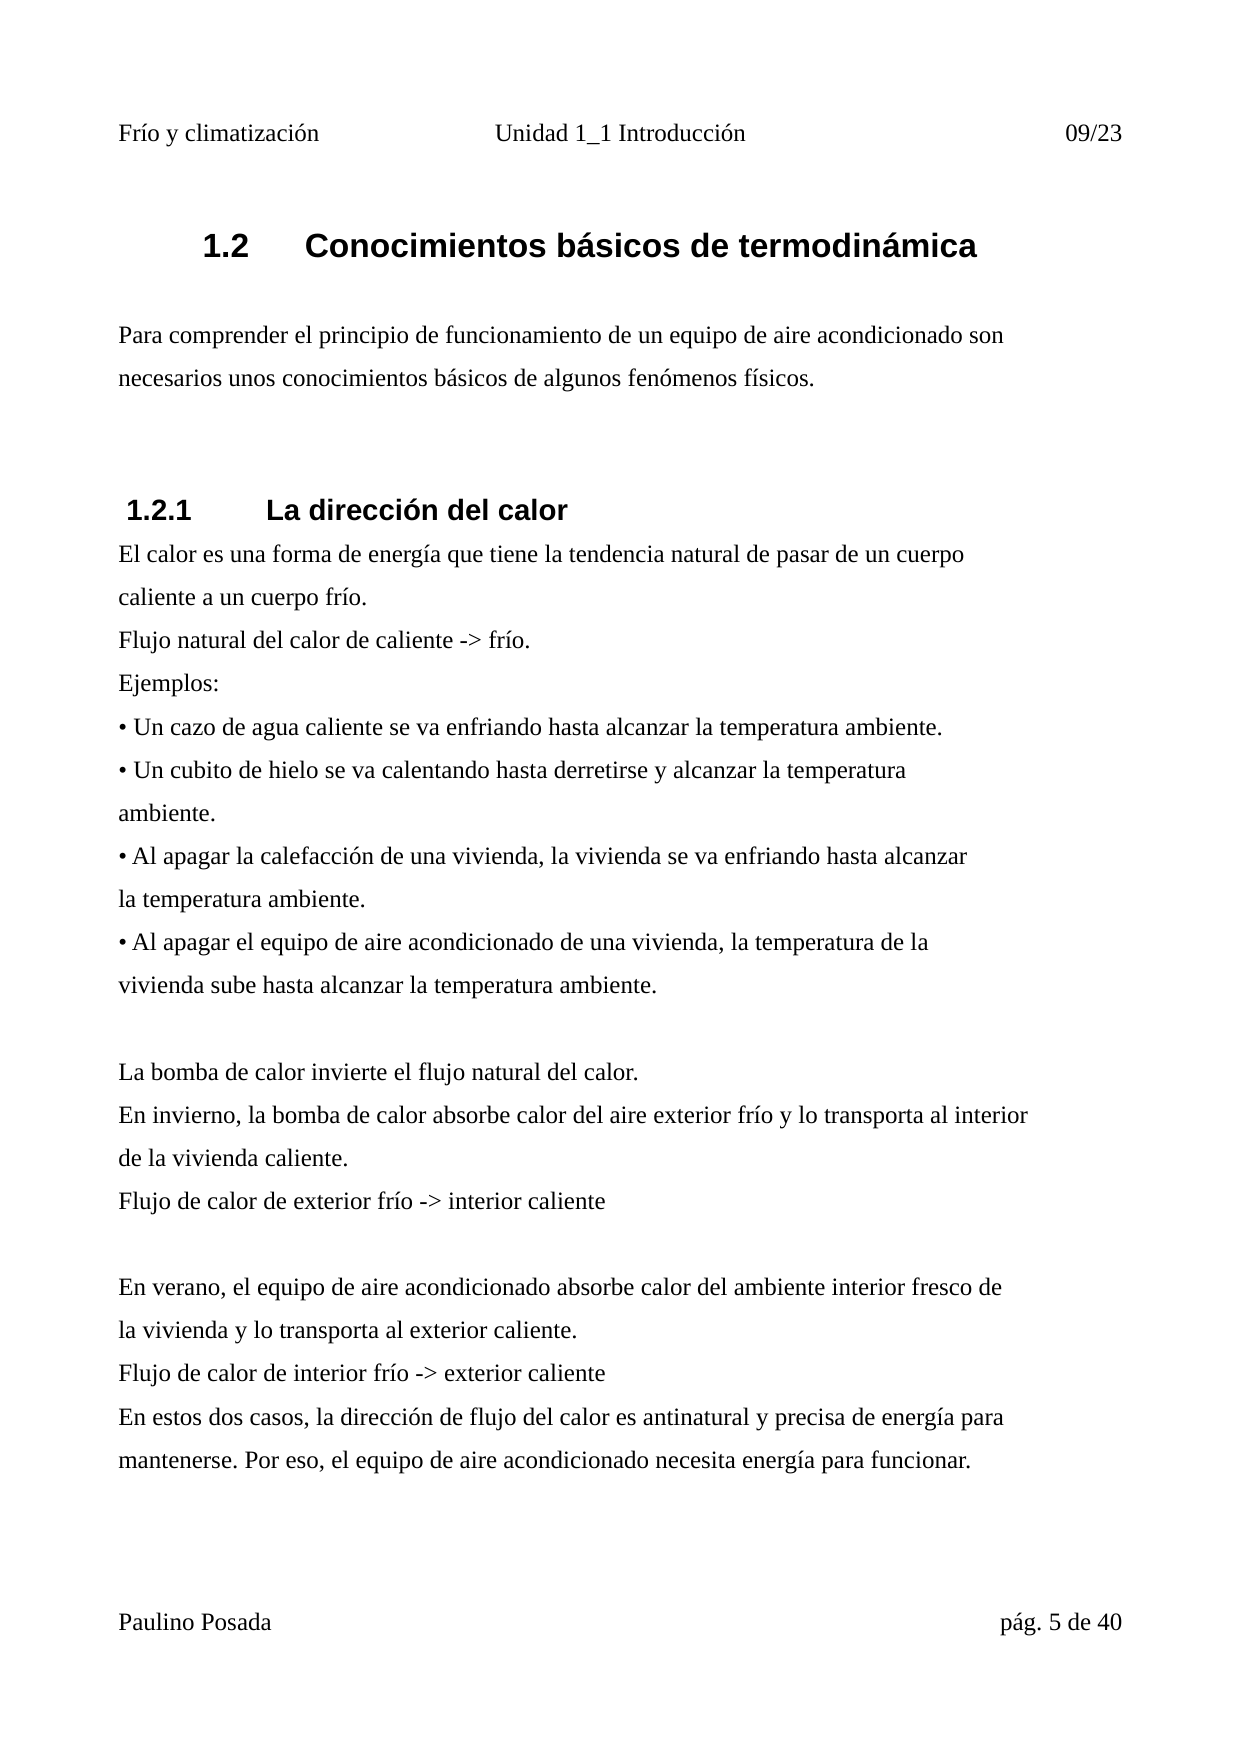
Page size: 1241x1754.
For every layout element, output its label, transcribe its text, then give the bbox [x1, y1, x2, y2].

text ambiente. [118, 798, 1122, 827]
text Flujo de calor de exterior frío -> interior caliente [118, 1186, 1122, 1215]
text • Un cazo de agua caliente se va enfriando hasta alcanzar la temperatura ambiente. [118, 712, 1122, 740]
text El calor es una forma de energía que tiene la tendencia natural de pasar de un cuerpo [118, 539, 1122, 568]
text • Al apagar la calefacción de una vivienda, la vivienda se va enfriando hasta alcanzar [118, 841, 1122, 870]
text mantenerse. Por eso, el equipo de aire acondicionado necesita energía para funcionar. [118, 1445, 1122, 1473]
text En verano, el equipo de aire acondicionado absorbe calor del ambiente interior fresco de [118, 1272, 1122, 1301]
text Flujo natural del calor de caliente -> frío. [118, 625, 1122, 654]
text Ejemplos: [118, 668, 1122, 697]
text En invierno, la bomba de calor absorbe calor del aire exterior frío y lo transporta al interior [118, 1100, 1122, 1128]
text la vivienda y lo transporta al exterior caliente. [118, 1315, 1122, 1344]
text La bomba de calor invierte el flujo natural del calor. [118, 1057, 1122, 1085]
text la temperatura ambiente. [118, 884, 1122, 913]
text de la vivienda caliente. [118, 1143, 1122, 1172]
subtitle La dirección del calor [118, 493, 1122, 527]
text Para comprender el principio de funcionamiento de un equipo de aire acondicionado son [118, 320, 1122, 349]
subtitle Conocimientos básicos de termodinámica [193, 226, 1122, 264]
text vivienda sube hasta alcanzar la temperatura ambiente. [118, 970, 1122, 999]
text En estos dos casos, la dirección de flujo del calor es antinatural y precisa de energía para [118, 1402, 1122, 1430]
text Flujo de calor de interior frío -> exterior caliente [118, 1358, 1122, 1387]
text necesarios unos conocimientos básicos de algunos fenómenos físicos. [118, 363, 1122, 392]
text caliente a un cuerpo frío. [118, 582, 1122, 611]
text • Al apagar el equipo de aire acondicionado de una vivienda, la temperatura de la [118, 927, 1122, 956]
text • Un cubito de hielo se va calentando hasta derretirse y alcanzar la temperatura [118, 755, 1122, 783]
